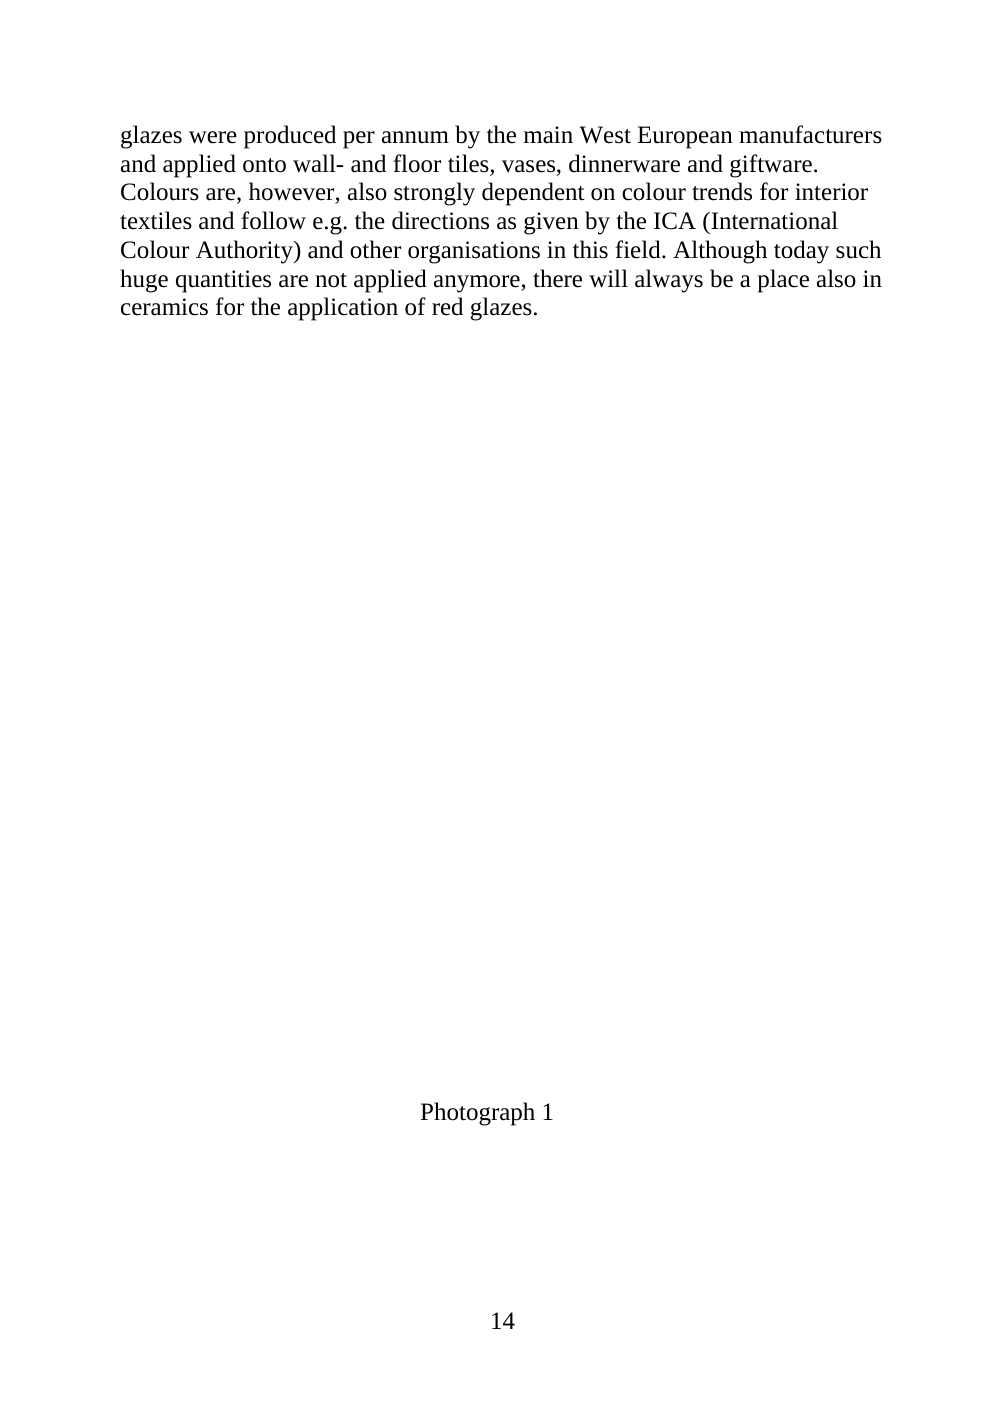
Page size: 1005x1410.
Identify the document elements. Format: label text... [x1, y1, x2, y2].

text Photograph 1 [176, 1097, 885, 1126]
text glazes were produced per annum by the main West European manufacturers and applied onto wall- and floor tiles, vases, dinnerware and giftware. Colours are, however, also strongly dependent on colour trends for interior textiles and follow e.g. the directions as given by the ICA (International Colour Authority) and other organisations in this field. Although today such huge quantities are not applied anymore, there will always be a place also in ceramics for the application of red glazes. [120, 120, 885, 321]
